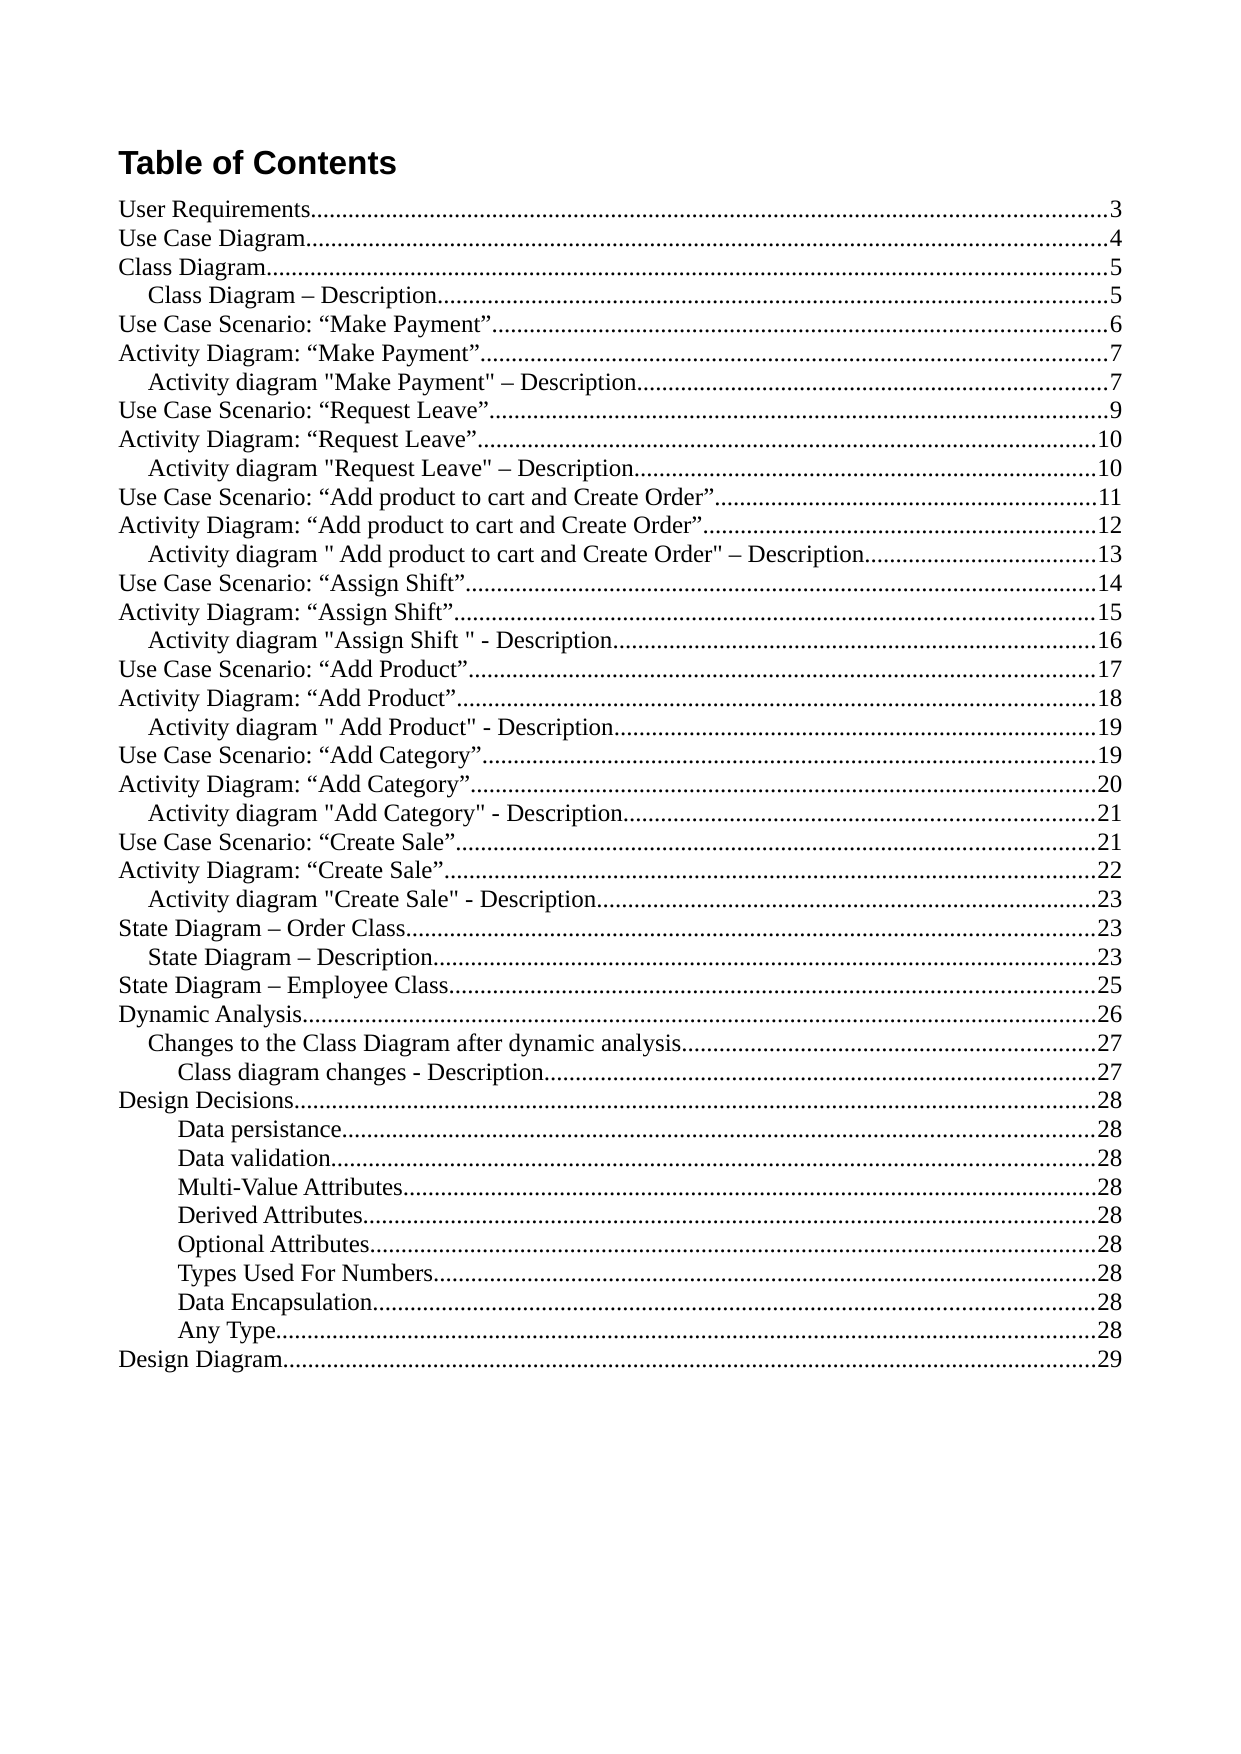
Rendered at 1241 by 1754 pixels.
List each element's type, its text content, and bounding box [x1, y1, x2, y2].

text Class Diagram 5 [118, 252, 1122, 280]
text Data Encapsulation 28 [177, 1287, 1122, 1315]
text Class diagram changes - Description 27 [177, 1057, 1122, 1085]
text Activity diagram " Add product to cart and Create Order" – Description 13 [148, 539, 1122, 568]
text Activity Diagram: “Add Product” 18 [118, 683, 1122, 712]
subtitle Table of Contents [118, 143, 1122, 182]
text Data persistance 28 [177, 1114, 1122, 1143]
text Changes to the Class Diagram after dynamic analysis 27 [148, 1028, 1122, 1057]
text Activity Diagram: “Create Sale” 22 [118, 855, 1122, 884]
text Use Case Diagram 4 [118, 223, 1122, 252]
text Activity diagram "Assign Shift " - Description 16 [148, 625, 1122, 654]
text Activity Diagram: “Request Leave” 10 [118, 424, 1122, 453]
text Multi-Value Attributes 28 [177, 1172, 1122, 1200]
text Derived Attributes 28 [177, 1200, 1122, 1229]
text Activity diagram "Make Payment" – Description 7 [148, 367, 1122, 395]
text Activity Diagram: “Add product to cart and Create Order” 12 [118, 510, 1122, 539]
text State Diagram – Order Class 23 [118, 913, 1122, 942]
text Activity Diagram: “Make Payment” 7 [118, 338, 1122, 367]
text State Diagram – Employee Class 25 [118, 970, 1122, 999]
text Use Case Scenario: “Request Leave” 9 [118, 395, 1122, 424]
text User Requirements 3 [118, 194, 1122, 223]
text Data validation 28 [177, 1143, 1122, 1172]
text Activity Diagram: “Add Category” 20 [118, 769, 1122, 798]
text Optional Attributes 28 [177, 1229, 1122, 1258]
text Use Case Scenario: “Make Payment” 6 [118, 309, 1122, 338]
text Use Case Scenario: “Create Sale” 21 [118, 827, 1122, 855]
text Types Used For Numbers 28 [177, 1258, 1122, 1287]
text Activity diagram "Add Category" - Description 21 [148, 798, 1122, 827]
text Activity diagram "Request Leave" – Description 10 [148, 453, 1122, 482]
text Any Type 28 [177, 1315, 1122, 1344]
text Use Case Scenario: “Add Product” 17 [118, 654, 1122, 683]
text Class Diagram – Description 5 [148, 280, 1122, 309]
text Activity diagram "Create Sale" - Description 23 [148, 884, 1122, 913]
text Use Case Scenario: “Add product to cart and Create Order” 11 [118, 482, 1122, 510]
text Dynamic Analysis 26 [118, 999, 1122, 1028]
text Activity diagram " Add Product" - Description 19 [148, 712, 1122, 740]
text Activity Diagram: “Assign Shift” 15 [118, 597, 1122, 625]
text Use Case Scenario: “Assign Shift” 14 [118, 568, 1122, 597]
text Design Diagram 29 [118, 1344, 1122, 1373]
text Design Decisions 28 [118, 1085, 1122, 1114]
text State Diagram – Description 23 [148, 942, 1122, 970]
text Use Case Scenario: “Add Category” 19 [118, 740, 1122, 769]
